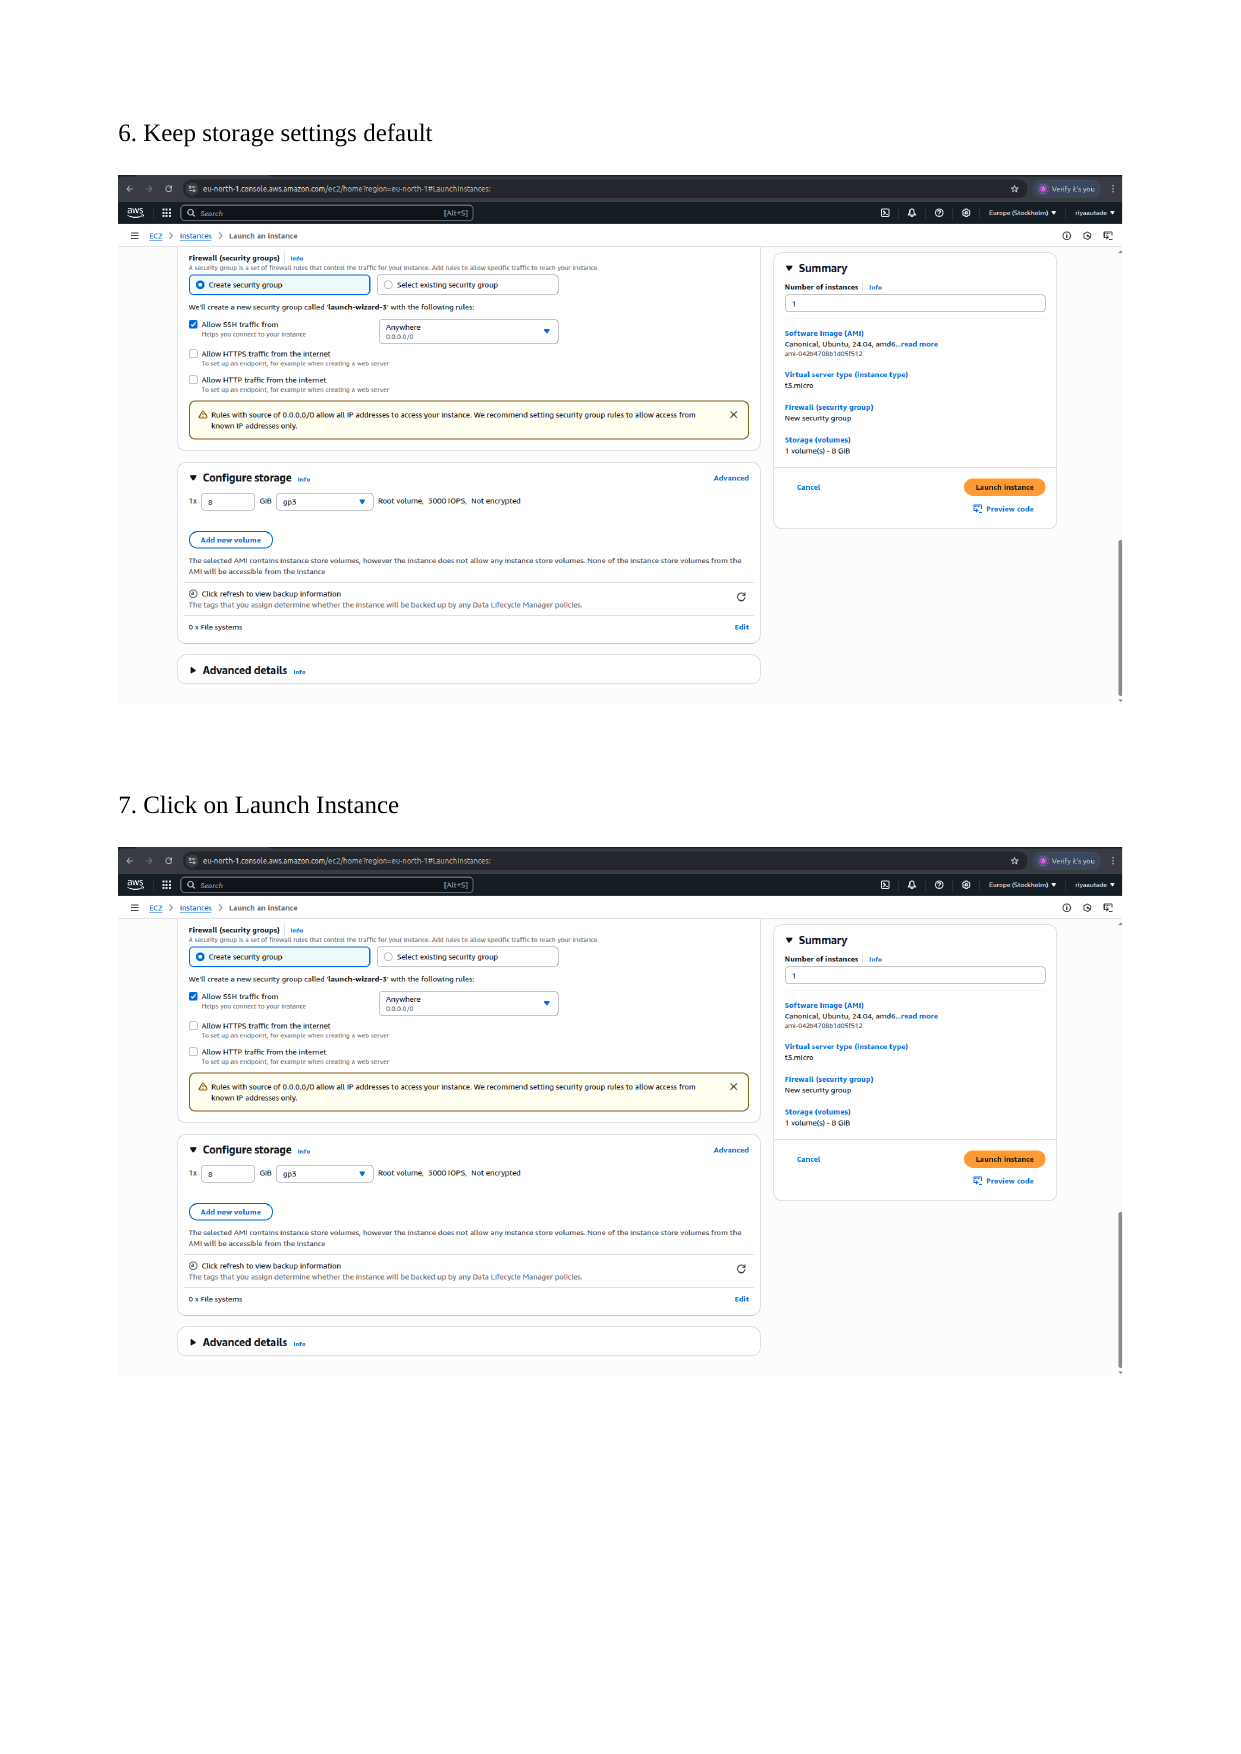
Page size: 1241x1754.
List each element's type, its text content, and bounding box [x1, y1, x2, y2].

text 6. Keep storage settings default [118, 118, 1122, 147]
picture [118, 175, 1123, 705]
picture [118, 847, 1123, 1377]
text 7. Click on Launch Instance [118, 790, 1122, 819]
